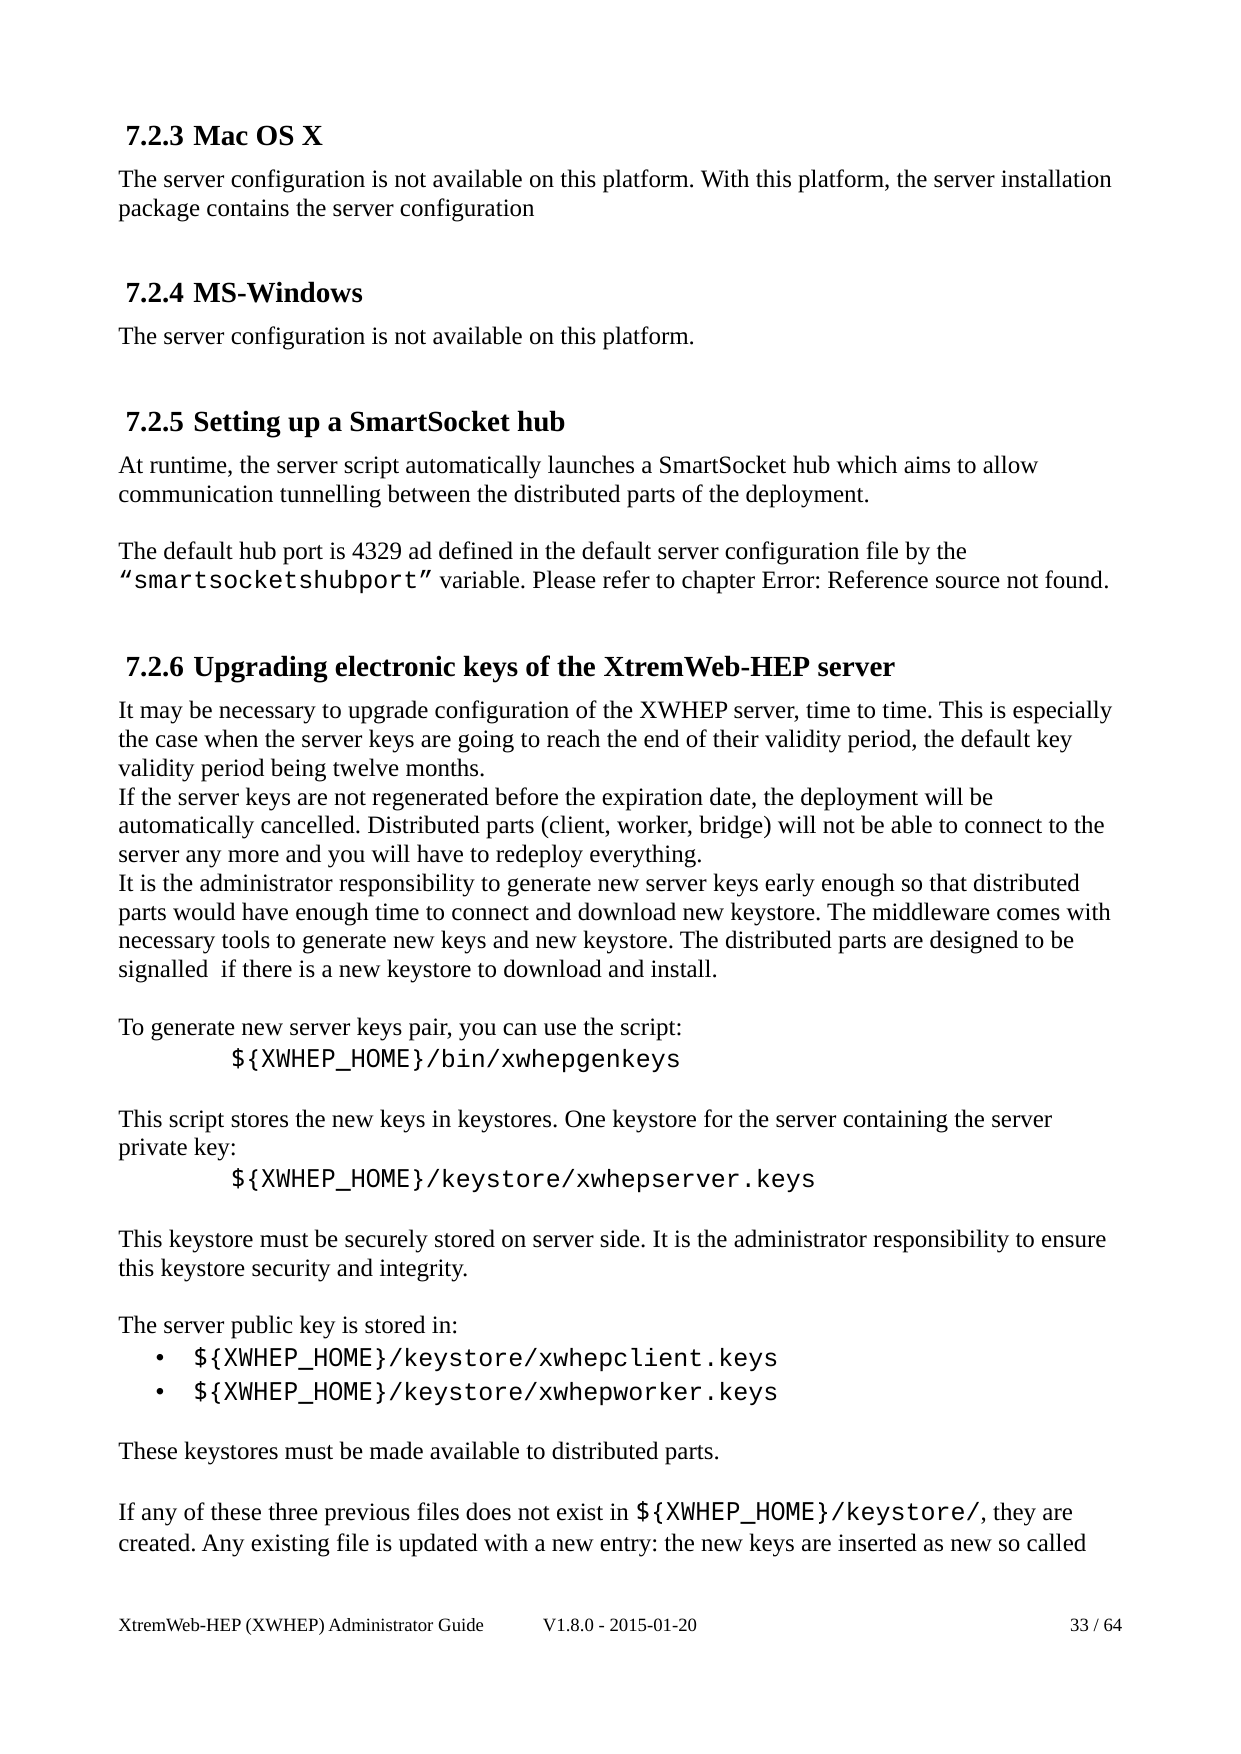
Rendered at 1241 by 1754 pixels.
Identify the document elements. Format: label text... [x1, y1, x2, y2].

text The server configuration is not available on this platform. With this platform, the server installation package contains the server configuration [118, 164, 1122, 222]
text These keystores must be made available to distributed parts. [118, 1436, 1122, 1465]
subtitle Setting up a SmartSocket hub [118, 404, 1122, 437]
text The server configuration is not available on this platform. [118, 321, 1122, 350]
subtitle Mac OS X [118, 118, 1122, 152]
text At runtime, the server script automatically launches a SmartSocket hub which aims to allow communication tunnelling between the distributed parts of the deployment. [118, 450, 1122, 507]
list ${XWHEP_HOME}/keystore/xwhepserver.keys [193, 1161, 1122, 1195]
text It may be necessary to upgrade configuration of the XWHEP server, time to time. This is especially the case when the server keys are going to reach the end of their validity period, the default key validity period being twelve months. [118, 696, 1122, 782]
text This script stores the new keys in keystores. One keystore for the server containing the server private key: [118, 1104, 1122, 1161]
subtitle MS-Windows [118, 275, 1122, 309]
list ${XWHEP_HOME}/bin/xwhepgenkeys [193, 1041, 1122, 1075]
text If the server keys are not regenerated before the expiration date, the deployment will be automatically cancelled. Distributed parts (client, worker, bridge) will not be able to connect to the server any more and you will have to redeploy everything. [118, 782, 1122, 868]
text This keystore must be securely stored on server side. It is the administrator responsibility to ensure this keystore security and integrity. [118, 1224, 1122, 1282]
list ${XWHEP_HOME}/keystore/xwhepclient.keys [156, 1339, 1122, 1373]
text To generate new server keys pair, you can use the script: [118, 1012, 1122, 1041]
text If any of these three previous files does not exist in ${XWHEP_HOME}/keystore/, they are created. Any existing file is updated with a new entry: the new keys are inserted as new so called [118, 1494, 1122, 1557]
list ${XWHEP_HOME}/keystore/xwhepworker.keys [156, 1373, 1122, 1408]
text The server public key is stored in: [118, 1310, 1122, 1339]
text The default hub port is 4329 ad defined in the default server configuration file by the “smartsocketshubport” variable. Please refer to chapter Error: Reference source not found. [118, 536, 1122, 596]
subtitle Upgrading electronic keys of the XtremWeb-HEP server [118, 649, 1122, 683]
text It is the administrator responsibility to generate new server keys early enough so that distributed parts would have enough time to connect and download new keystore. The middleware comes with necessary tools to generate new keys and new keystore. The distributed parts are designed to be signalled if there is a new keystore to download and install. [118, 868, 1122, 983]
